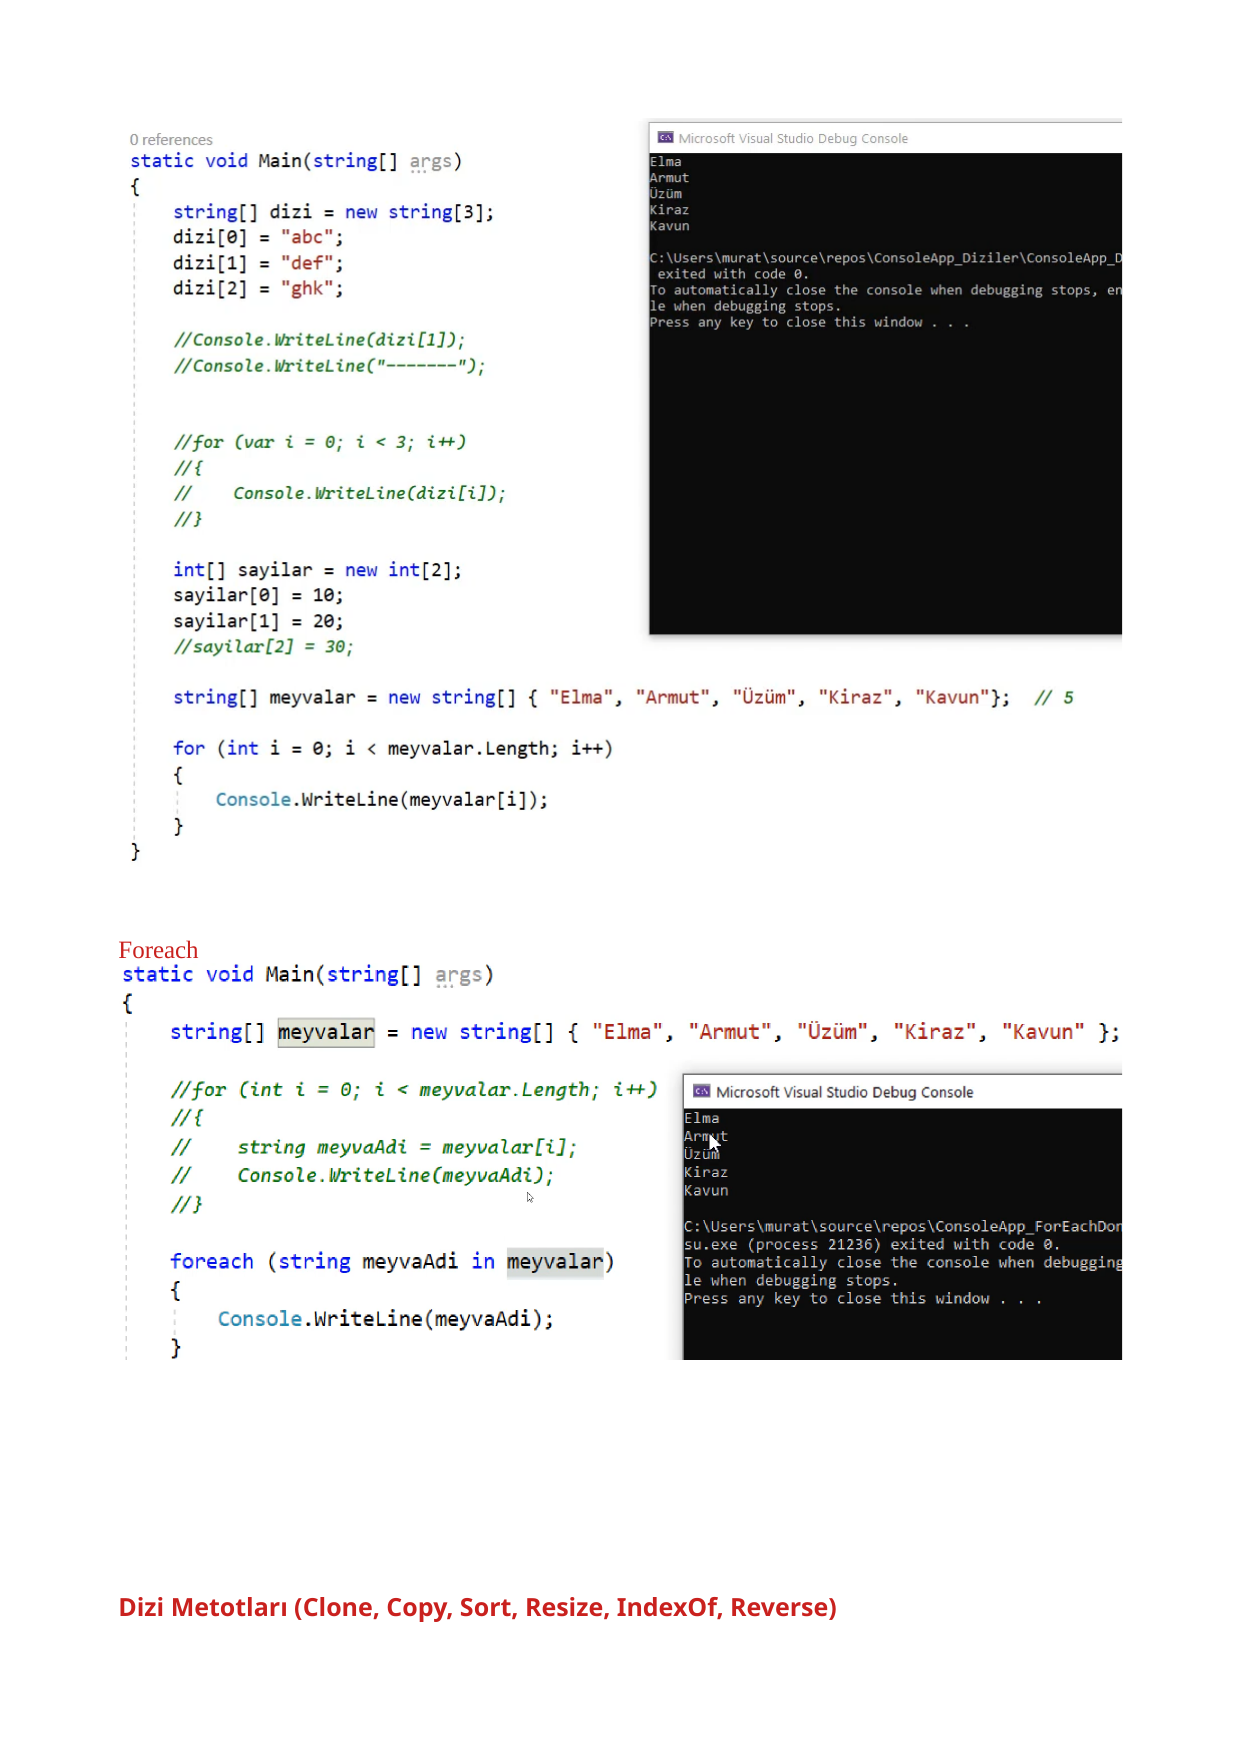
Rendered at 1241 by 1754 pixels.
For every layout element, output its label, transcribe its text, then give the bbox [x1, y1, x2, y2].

text Foreach [118, 935, 1122, 963]
text Dizi Metotları (Clone, Copy, Sort, Resize, IndexOf, Reverse) [118, 1589, 1122, 1623]
